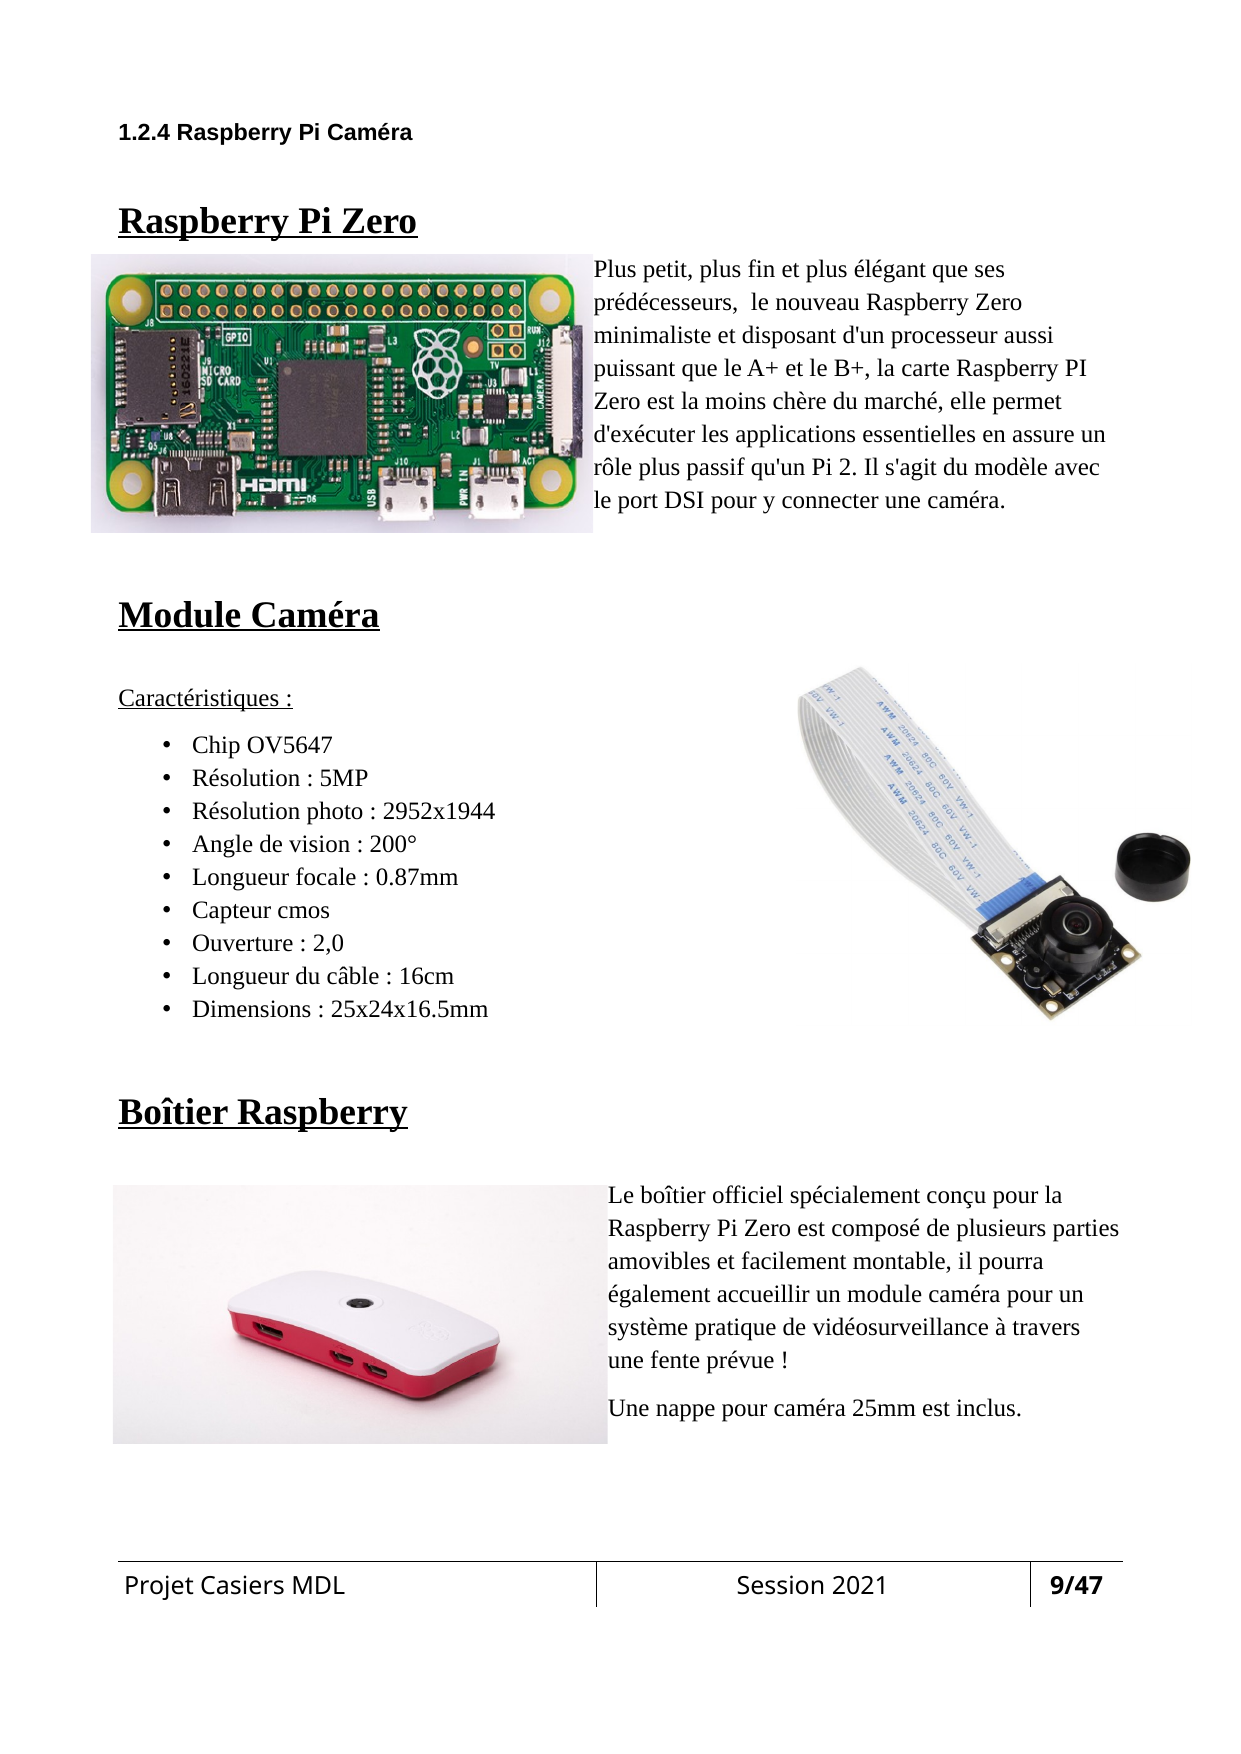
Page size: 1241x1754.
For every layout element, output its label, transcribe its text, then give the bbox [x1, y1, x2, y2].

list Dimensions : 25x24x16.5mm [162, 994, 795, 1023]
subtitle 1.2.4 Raspberry Pi Caméra [118, 118, 1122, 145]
list Longueur focale : 0.87mm [162, 862, 795, 891]
list Angle de vision : 200° [162, 829, 795, 858]
text Le boîtier officiel spécialement conçu pour la Raspberry Pi Zero est composé de plusieurs parties amovibles et facilement montable, il pourra également accueillir un module caméra pour un système pratique de vidéosurveillance à travers une fente prévue ! [118, 1180, 1122, 1374]
text Module Caméra [118, 592, 1122, 635]
text Caractéristiques : [118, 683, 795, 711]
text Plus petit, plus fin et plus élégant que ses prédécesseurs, le nouveau Raspberry Zero minimaliste et disposant d'un processeur aussi puissant que le A+ et le B+, la carte Raspberry PI Zero est la moins chère du marché, elle permet d'exécuter les applications essentielles en assure un rôle plus passif qu'un Pi 2. Il s'agit du modèle avec le port DSI pour y connecter une caméra. [594, 254, 1122, 514]
list Résolution : 5MP [162, 763, 795, 792]
text Une nappe pour caméra 25mm est inclus. [608, 1393, 1122, 1422]
list Ouverture : 2,0 [162, 928, 795, 957]
text Raspberry Pi Zero [118, 199, 1122, 242]
list Chip OV5647 [162, 730, 795, 759]
list Longueur du câble : 16cm [162, 961, 795, 990]
picture [112, 1185, 608, 1444]
picture [90, 254, 594, 533]
text Boîtier Raspberry [118, 1090, 1122, 1133]
list Résolution photo : 2952x1944 [162, 796, 795, 825]
picture [795, 663, 1192, 1026]
list Capteur cmos [162, 895, 795, 924]
